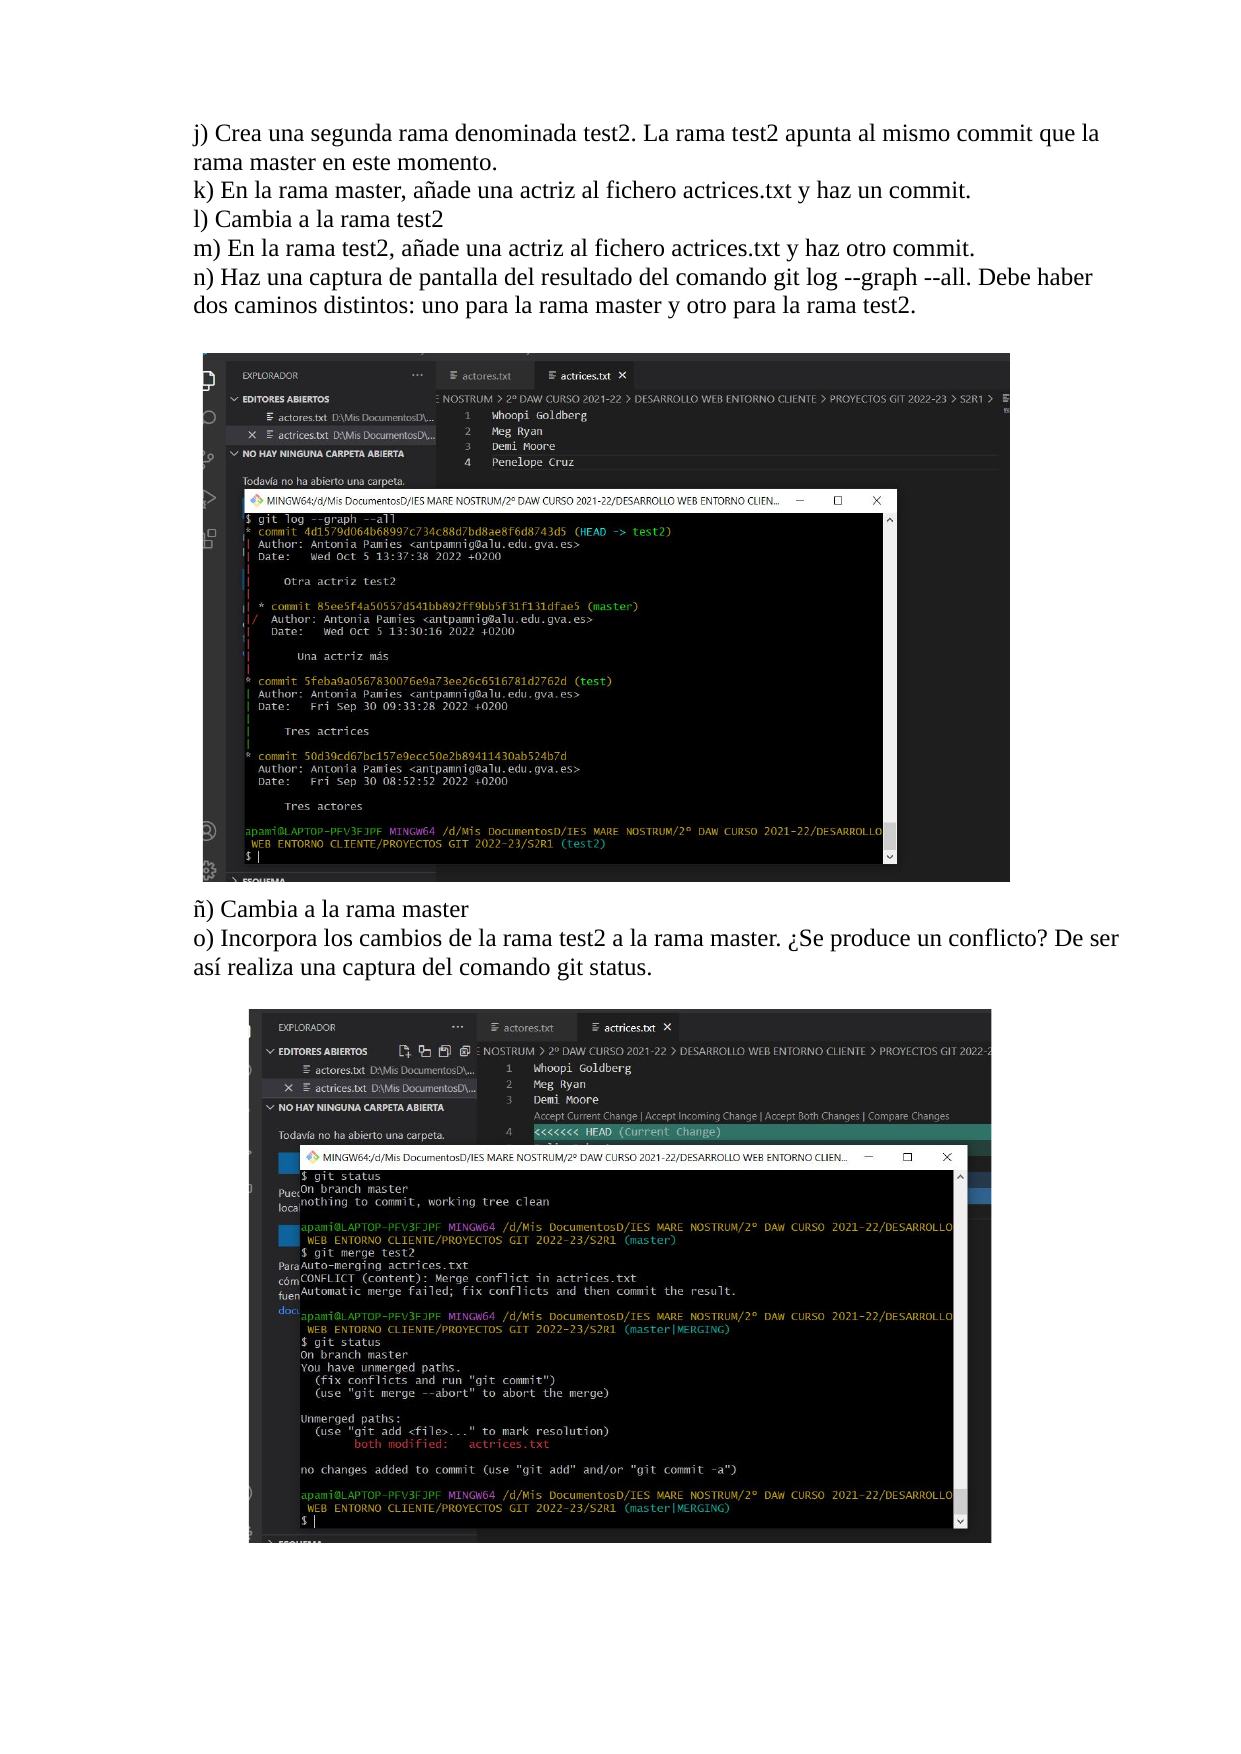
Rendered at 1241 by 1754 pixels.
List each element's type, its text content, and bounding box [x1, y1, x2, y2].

text o) Incorpora los cambios de la rama test2 a la rama master. ¿Se produce un conflicto? De ser así realiza una captura del comando git status. [118, 923, 1122, 981]
text k) En la rama master, añade una actriz al fichero actrices.txt y haz un commit. [118, 176, 1122, 204]
text m) En la rama test2, añade una actriz al fichero actrices.txt y haz otro commit. [118, 233, 1122, 262]
text n) Haz una captura de pantalla del resultado del comando git log --graph --all. Debe haber dos caminos distintos: uno para la rama master y otro para la rama test2. [118, 262, 1122, 319]
picture [202, 353, 1010, 882]
picture [248, 1009, 992, 1543]
text l) Cambia a la rama test2 [118, 204, 1122, 233]
text ñ) Cambia a la rama master [118, 894, 1122, 923]
text j) Crea una segunda rama denominada test2. La rama test2 apunta al mismo commit que la rama master en este momento. [118, 118, 1122, 176]
